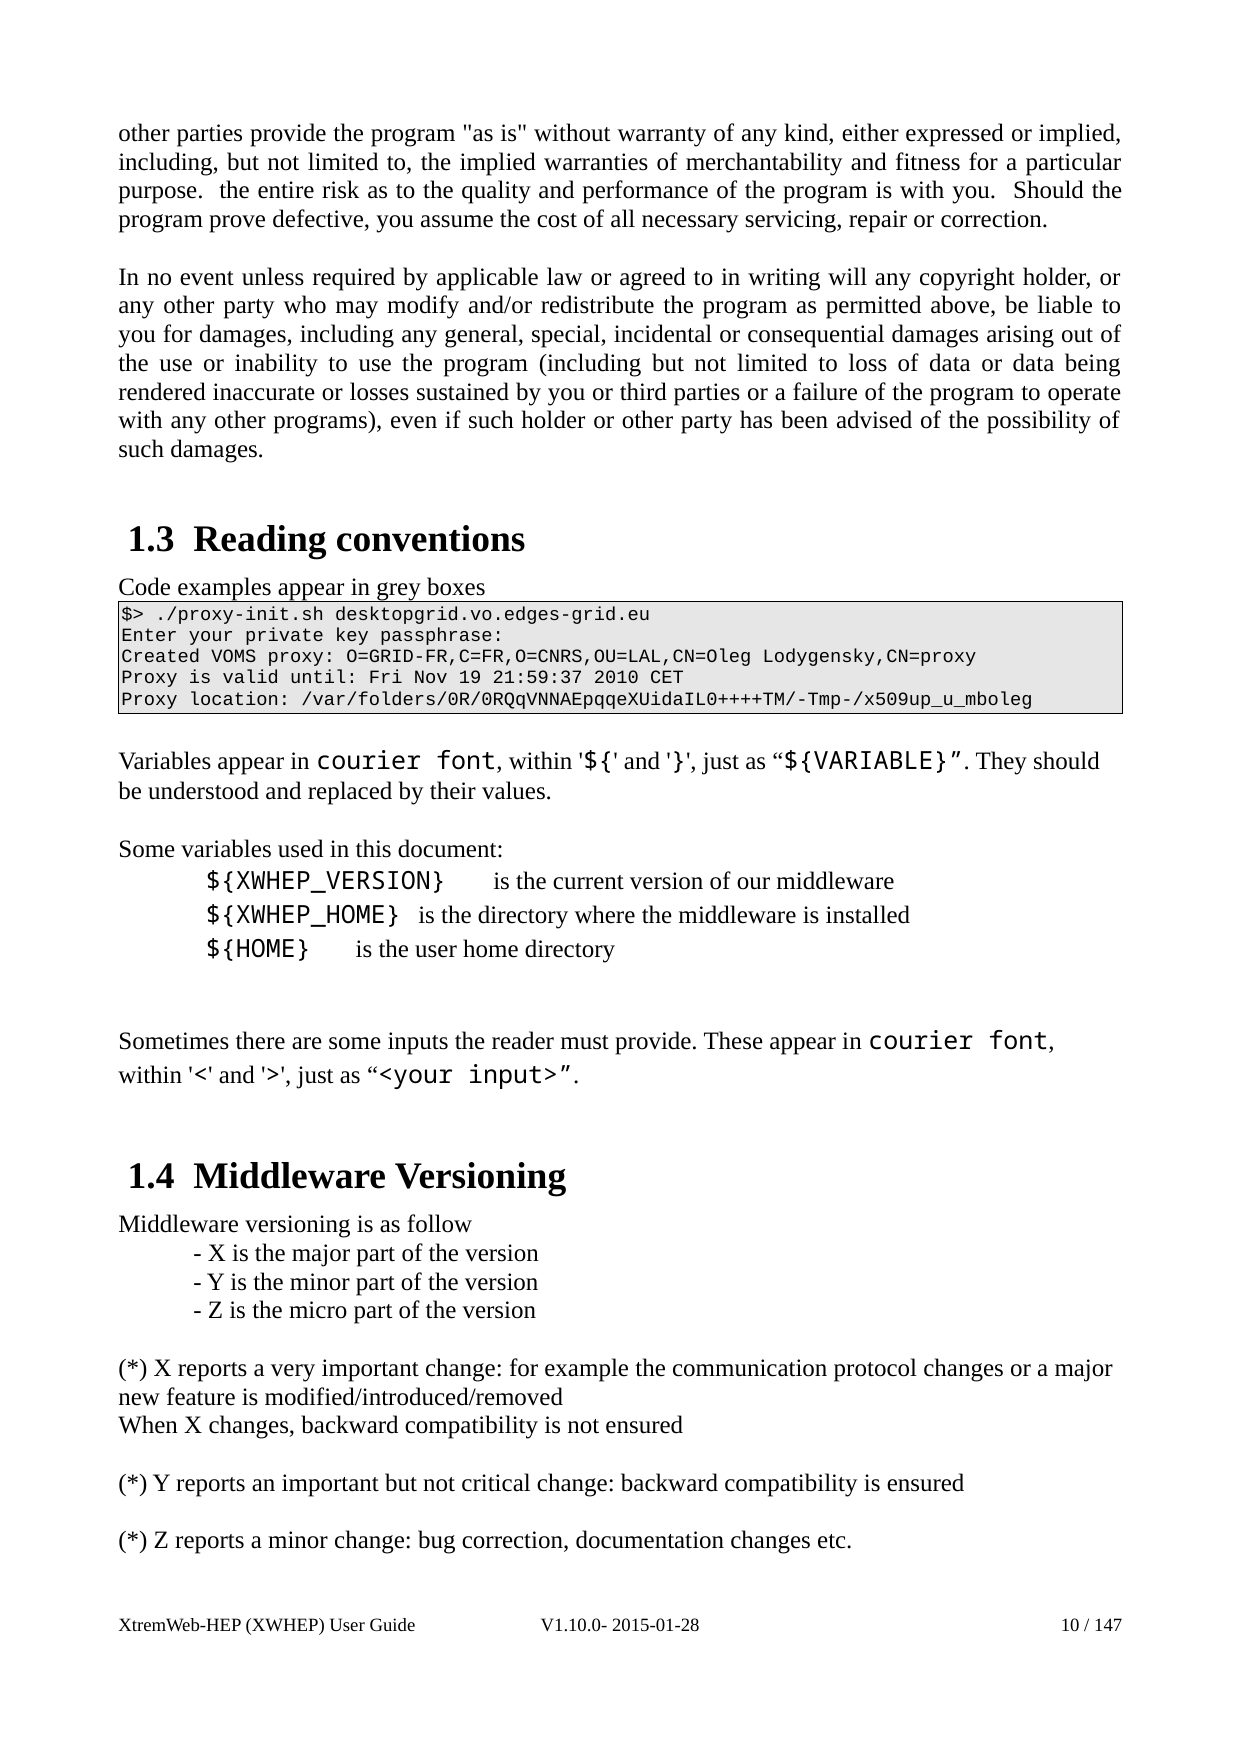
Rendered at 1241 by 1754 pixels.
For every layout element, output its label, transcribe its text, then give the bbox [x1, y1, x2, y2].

text Code examples appear in grey boxes [118, 572, 1122, 601]
text $> ./proxy-init.sh desktopgrid.vo.edges-grid.eu [119, 602, 1122, 622]
text Middleware versioning is as follow [118, 1209, 1122, 1238]
text (*) Z reports a minor change: bug correction, documentation changes etc. [118, 1526, 1122, 1554]
text Enter your private key passphrase: [119, 622, 1122, 644]
text Sometimes there are some inputs the reader must provide. These appear in courier font, within '<' and '>', just as “<your input>”. [118, 1022, 1122, 1090]
text IN NO EVENT UNLESS REQUIRED BY APPLICABLE LAW OR AGREED TO IN WRITING WILL ANY COPYRIGHT HOLDER, OR ANY OTHER PARTY WHO MAY MODIFY AND/OR REDISTRIBUTE THE PROGRAM AS PERMITTED ABOVE, BE LIABLE TO YOU FOR DAMAGES, INCLUDING ANY GENERAL, SPECIAL, INCIDENTAL OR CONSEQUENTIAL DAMAGES ARISING OUT OF THE USE OR INABILITY TO USE THE PROGRAM (INCLUDING BUT NOT LIMITED TO LOSS OF DATA OR DATA BEING RENDERED INACCURATE OR LOSSES SUSTAINED BY YOU OR THIRD PARTIES OR A FAILURE OF THE PROGRAM TO OPERATE WITH ANY OTHER PROGRAMS), EVEN IF SUCH HOLDER OR OTHER PARTY HAS BEEN ADVISED OF THE POSSIBILITY OF SUCH DAMAGES. [118, 262, 1122, 463]
text ${XWHEP_VERSION} is the current version of our middleware [206, 863, 1122, 897]
text (*) Y reports an important but not critical change: backward compatibility is ensured [118, 1468, 1122, 1497]
text - Z is the micro part of the version [118, 1296, 1122, 1324]
text - X is the major part of the version [118, 1238, 1122, 1267]
text ${HOME} is the user home directory [206, 931, 1122, 965]
text - Y is the minor part of the version [118, 1267, 1122, 1296]
subtitle Middleware Versioning [118, 1154, 1122, 1197]
text When X changes, backward compatibility is not ensured [118, 1411, 1122, 1439]
text OTHER PARTIES PROVIDE THE PROGRAM "AS IS" WITHOUT WARRANTY OF ANY KIND, EITHER EXPRESSED OR IMPLIED, INCLUDING, BUT NOT LIMITED TO, THE IMPLIED WARRANTIES OF MERCHANTABILITY AND FITNESS FOR A PARTICULAR PURPOSE. THE ENTIRE RISK AS TO THE QUALITY AND PERFORMANCE OF THE PROGRAM IS WITH YOU. SHOULD THE PROGRAM PROVE DEFECTIVE, YOU ASSUME THE COST OF ALL NECESSARY SERVICING, REPAIR OR CORRECTION. [118, 118, 1122, 233]
text (*) X reports a very important change: for example the communication protocol changes or a major new feature is modified/introduced/removed [118, 1353, 1122, 1411]
subtitle Reading conventions [118, 517, 1122, 560]
text ${XWHEP_HOME} is the directory where the middleware is installed [206, 897, 1122, 931]
text Proxy is valid until: Fri Nov 19 21:59:37 2010 CET [119, 665, 1122, 686]
text Variables appear in courier font, within '${' and '}', just as “${VARIABLE}”. They should be understood and replaced by their values. [118, 742, 1122, 805]
text Proxy location: /var/folders/0R/0RQqVNNAEpqqeXUidaIL0++++TM/-Tmp-/x509up_u_mboleg [119, 686, 1122, 713]
text Some variables used in this document: [118, 834, 1122, 863]
text Created VOMS proxy: O=GRID-FR,C=FR,O=CNRS,OU=LAL,CN=Oleg Lodygensky,CN=proxy [119, 644, 1122, 665]
